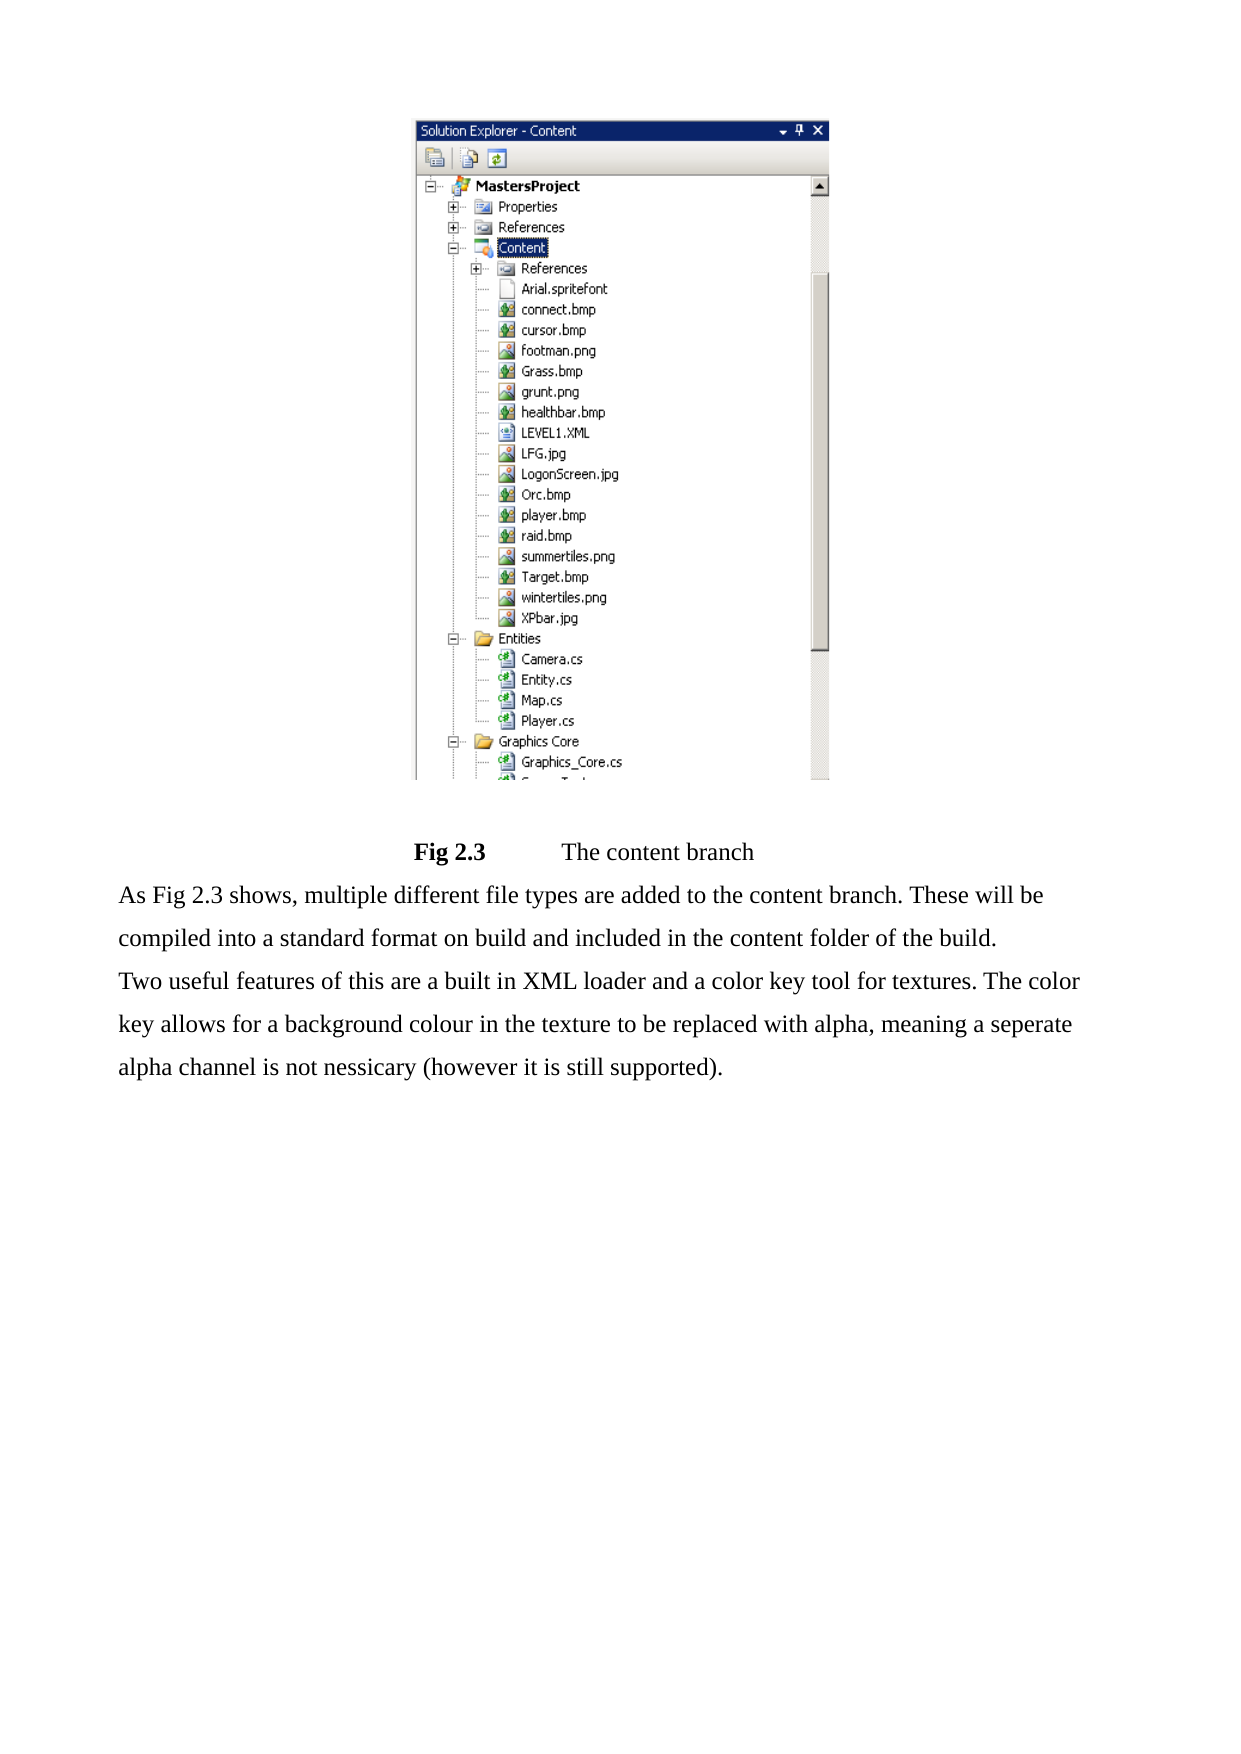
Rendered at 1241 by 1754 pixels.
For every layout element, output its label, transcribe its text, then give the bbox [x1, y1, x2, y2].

text Fig 2.3 The content branch [118, 837, 1122, 866]
picture [411, 118, 830, 780]
text As Fig 2.3 shows, multiple different file types are added to the content branch. These will be compiled into a standard format on build and included in the content folder of the build. [118, 880, 1122, 952]
text Two useful features of this are a built in XML loader and a color key tool for textures. The color key allows for a background colour in the texture to be replaced with alpha, meaning a seperate alpha channel is not nessicary (however it is still supported). [118, 966, 1122, 1081]
